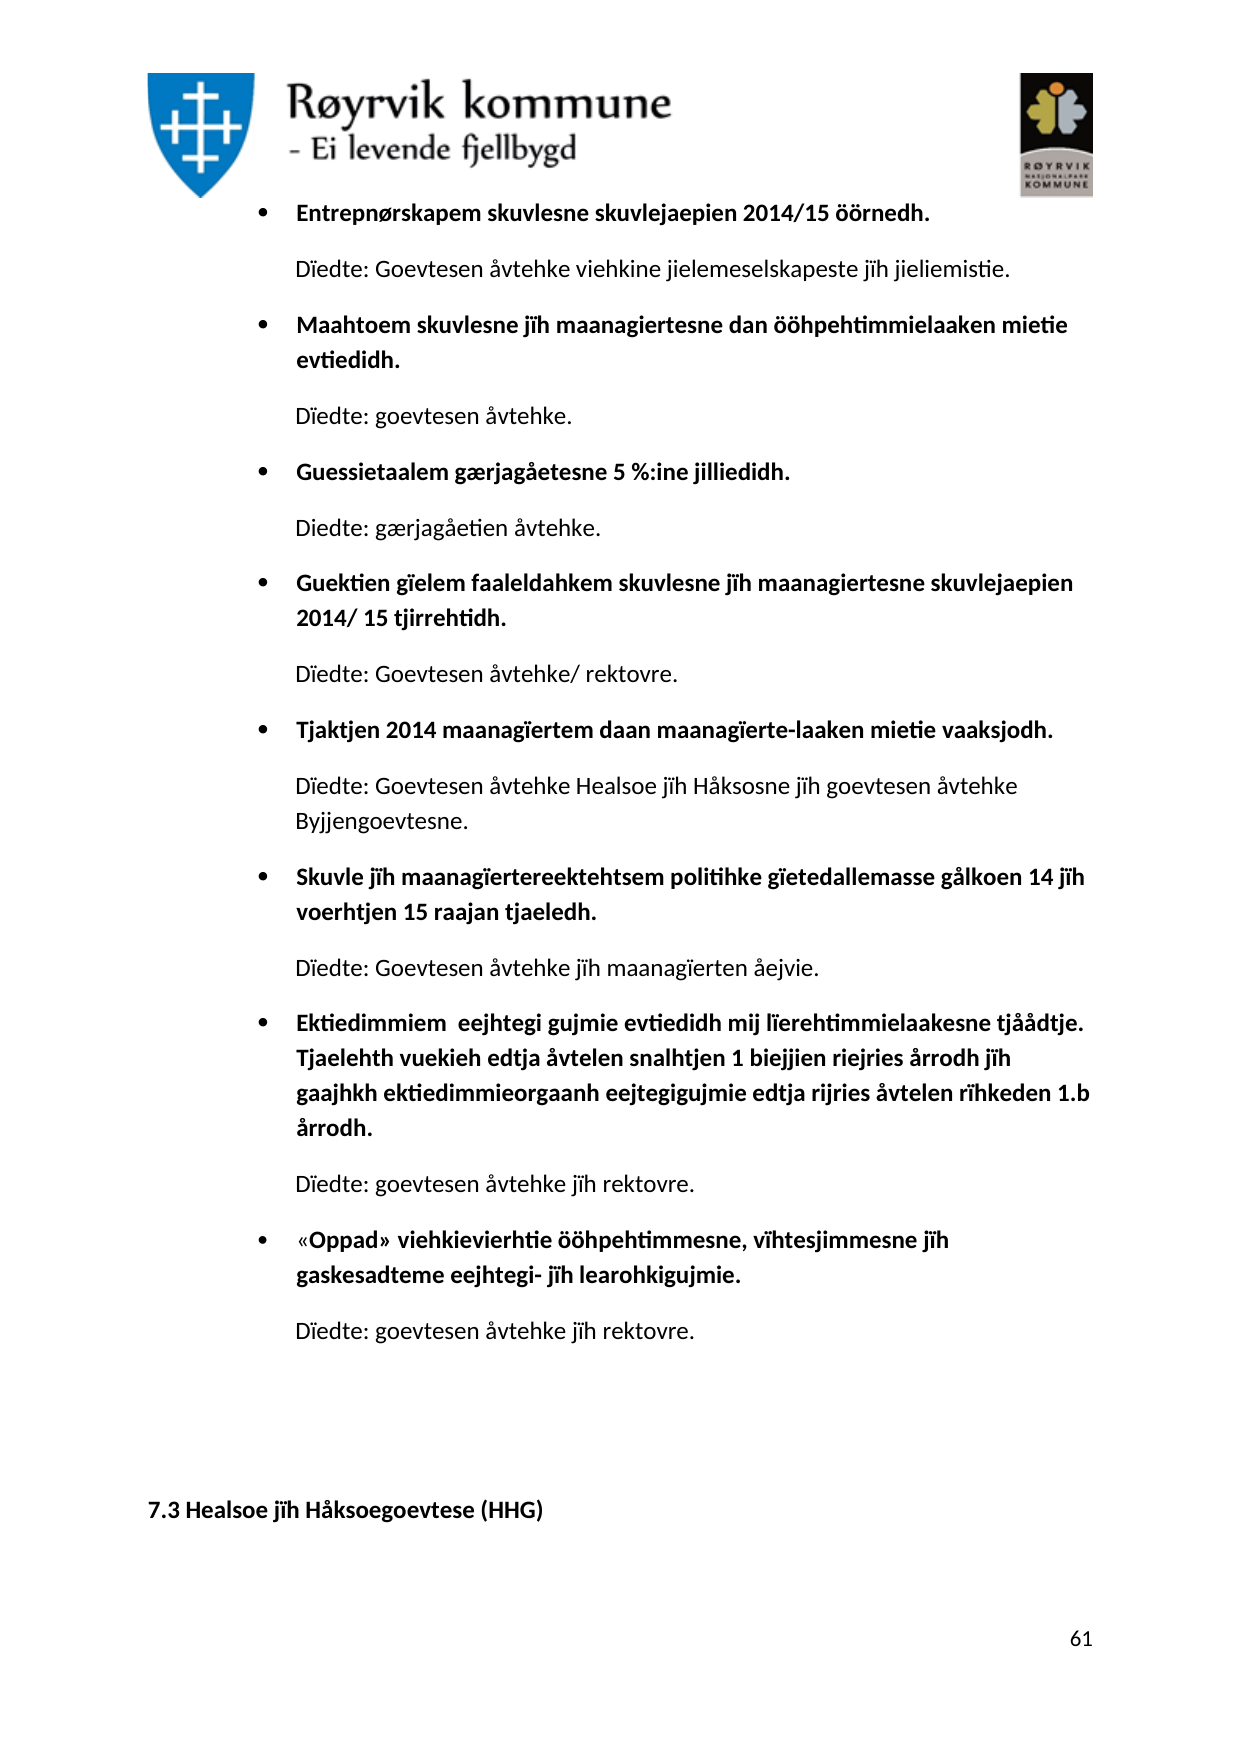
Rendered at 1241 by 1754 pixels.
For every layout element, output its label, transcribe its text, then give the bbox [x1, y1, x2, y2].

text Dïedte: goevtesen åvtehke jïh rektovre. [221, 1315, 1093, 1346]
list Tjaktjen 2014 maanagïertem daan maanagïerte-laaken mietie vaaksjodh. [258, 714, 1093, 745]
list Entrepnørskapem skuvlesne skuvlejaepien 2014/15 öörnedh. [258, 198, 1093, 228]
text Dïedte: goevtesen åvtehke. [221, 400, 1093, 431]
text Dïedte: Goevtesen åvtehke/ rektovre. [221, 658, 1093, 689]
text Dïedte: Goevtesen åvtehke jïh maanagïerten åejvie. [221, 952, 1093, 982]
text Diedte: gærjagåetien åvtehke. [221, 512, 1093, 542]
text Dïedte: goevtesen åvtehke jïh rektovre. [221, 1168, 1093, 1199]
text Dïedte: Goevtesen åvtehke Healsoe jïh Håksosne jïh goevtesen åvtehke Byjjengoevtesne. [295, 770, 1093, 836]
text Dïedte: Goevtesen åvtehke viehkine jielemeselskapeste jïh jieliemistie. [295, 253, 1093, 284]
list Skuvle jïh maanagïertereektehtsem politihke gïetedallemasse gålkoen 14 jïh voerhtjen 15 raajan tjaeledh. [258, 861, 1093, 926]
list Ektiedimmiem eejhtegi gujmie evtiedidh mij lïerehtimmielaakesne tjåådtje. Tjaelehth vuekieh edtja åvtelen snalhtjen 1 biejjien riejries årrodh jïh gaajhkh ektiedimmieorgaanh eejtegigujmie edtja rijries åvtelen rïhkeden 1.b årrodh. [258, 1008, 1093, 1143]
list Guessietaalem gærjagåetesne 5 %:ine jilliedidh. [258, 456, 1093, 486]
picture [147, 73, 1093, 198]
list Maahtoem skuvlesne jïh maanagiertesne dan ööhpehtimmielaaken mietie evtiedidh. [258, 309, 1093, 375]
text 7.3 Healsoe jïh Håksoegoevtese (HHG) [148, 1494, 1093, 1525]
list Guektien gïelem faaleldahkem skuvlesne jïh maanagiertesne skuvlejaepien 2014/ 15 tjirrehtidh. [258, 568, 1093, 633]
list «Oppad» viehkievierhtie ööhpehtimmesne, vïhtesjimmesne jïh gaskesadteme eejhtegi- jïh learohkigujmie. [258, 1224, 1093, 1290]
